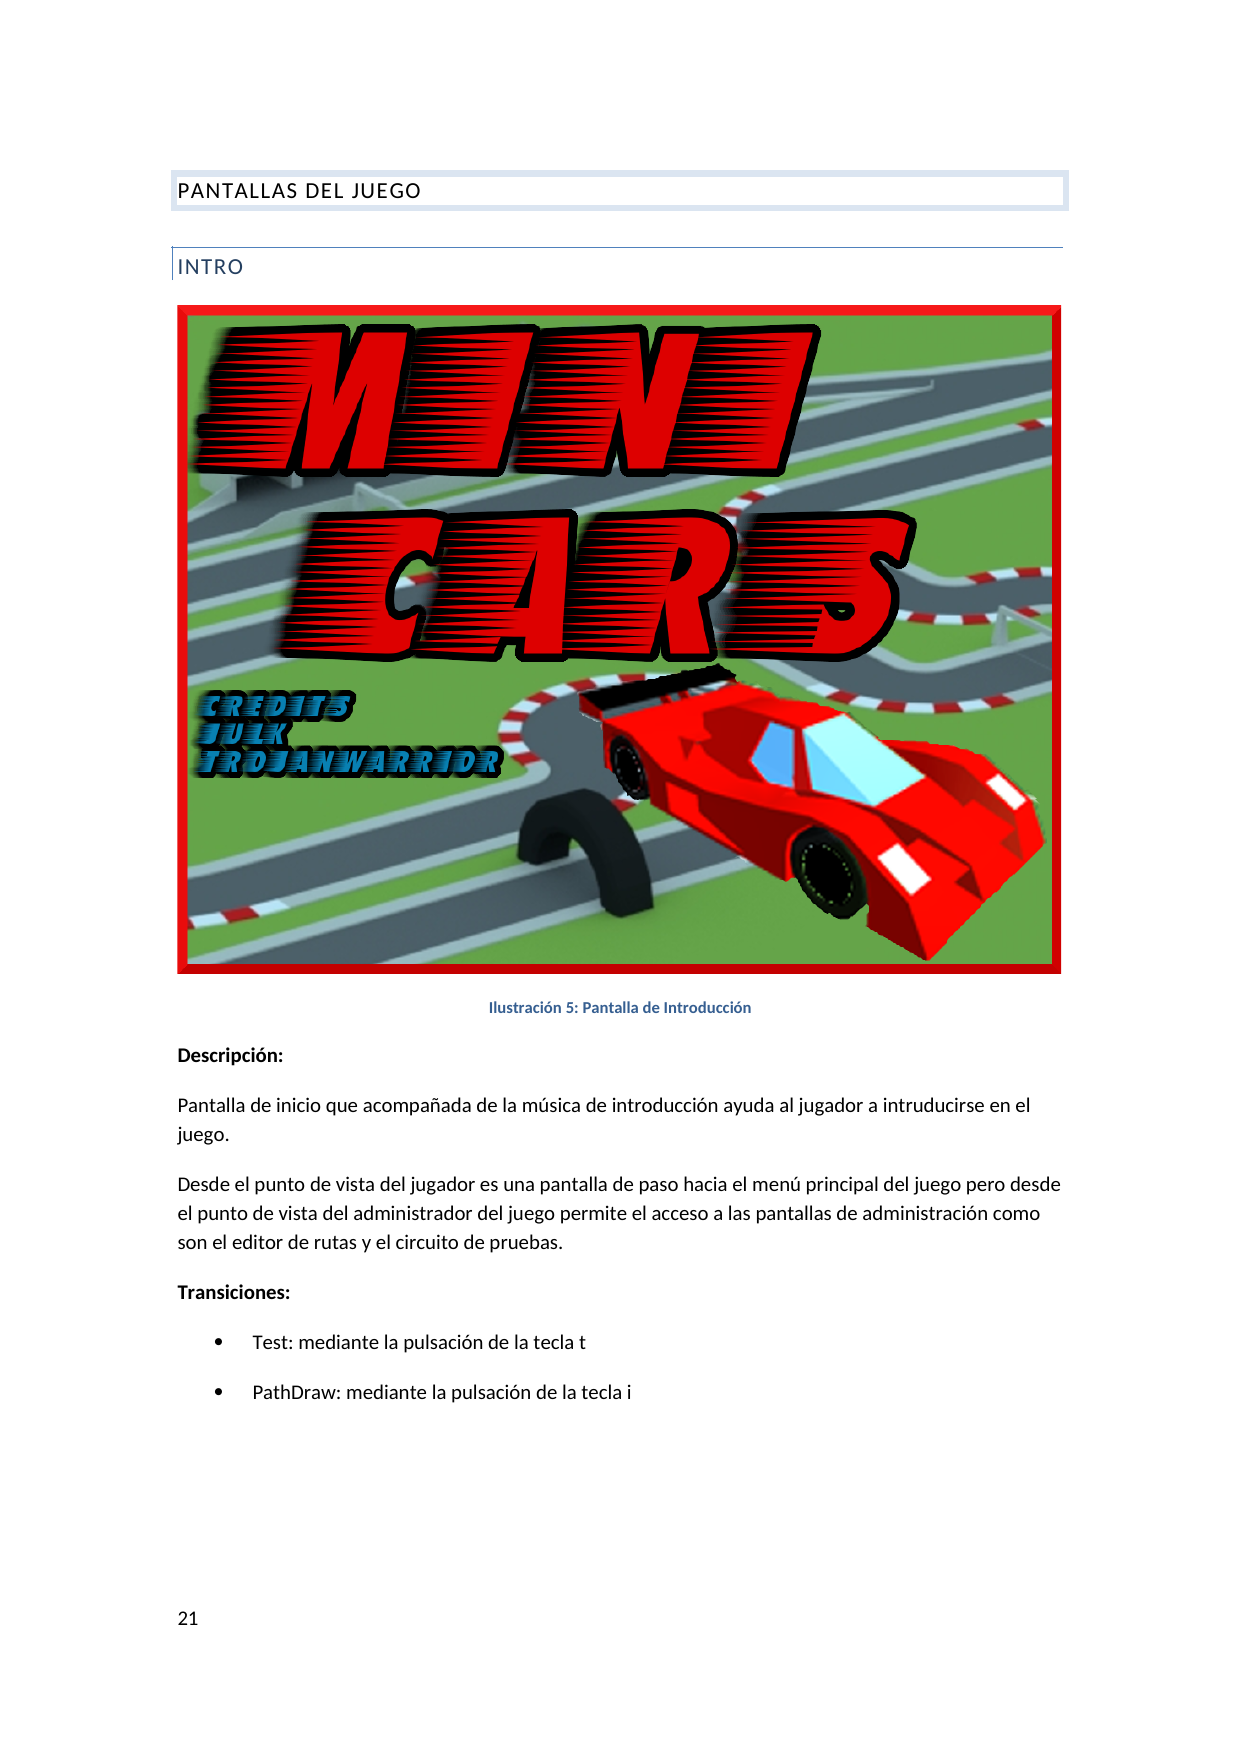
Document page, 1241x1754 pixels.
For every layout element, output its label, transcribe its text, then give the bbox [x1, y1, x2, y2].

text Desde el punto de vista del jugador es una pantalla de paso hacia el menú principal del juego pero desde el punto de vista del administrador del juego permite el acceso a las pantallas de administración como son el editor de rutas y el circuito de pruebas. [177, 1171, 1063, 1255]
list Test: mediante la pulsación de la tecla t [215, 1329, 1063, 1355]
list PathDraw: mediante la pulsación de la tecla i [215, 1379, 1063, 1405]
picture [177, 305, 1062, 974]
text Transiciones: [177, 1279, 1063, 1305]
subtitle INTRO [173, 248, 1063, 280]
text Pantalla de inicio que acompañada de la música de introducción ayuda al jugador a intruducirse en el juego. [177, 1092, 1063, 1147]
text Ilustración 5: Pantalla de Introducción [177, 998, 1063, 1018]
text Descripción: [177, 1042, 1063, 1067]
subtitle Pantallas del juego [177, 177, 1063, 205]
